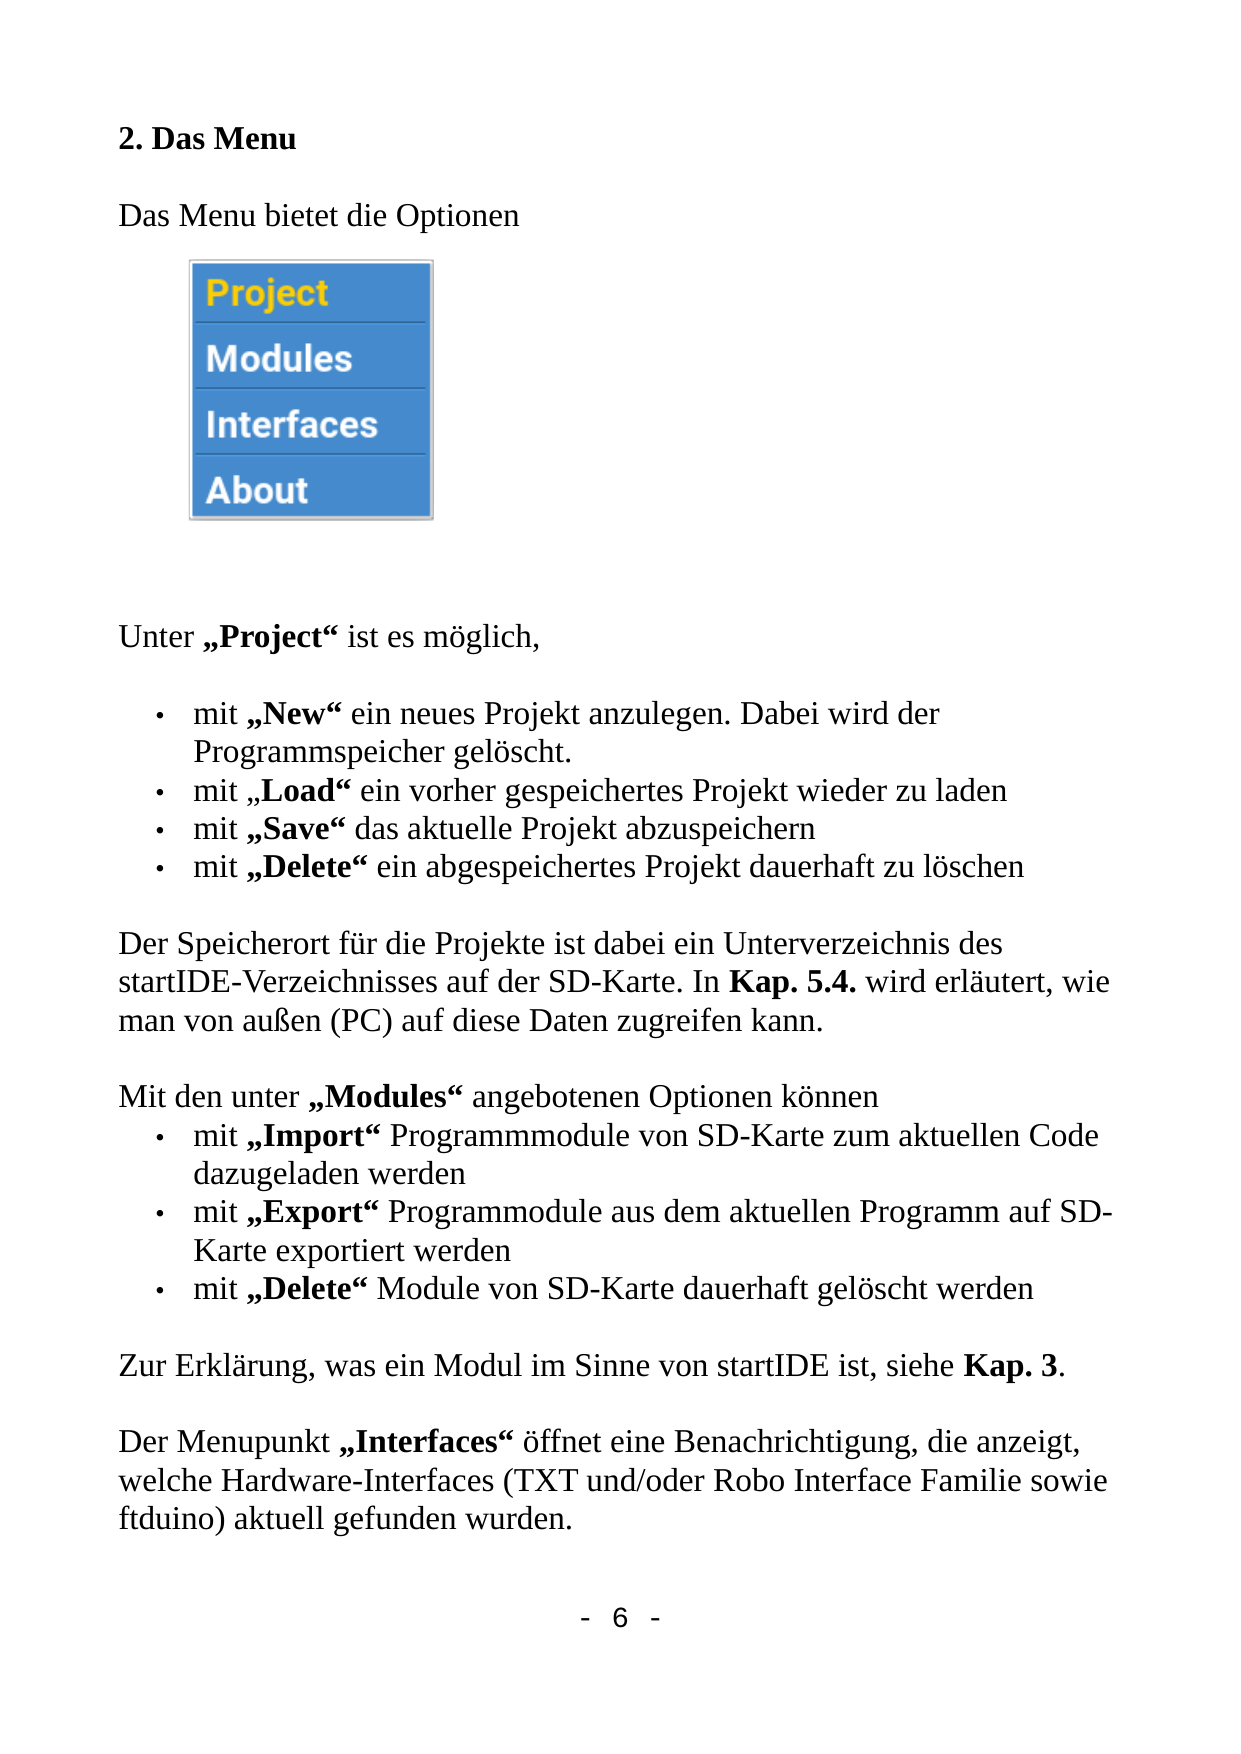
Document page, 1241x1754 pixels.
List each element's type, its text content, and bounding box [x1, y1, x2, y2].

text Der Menupunkt „Interfaces“ öffnet eine Benachrichtigung, die anzeigt, welche Hardware-Interfaces (TXT und/oder Robo Interface Familie sowie ftduino) aktuell gefunden wurden. [118, 1421, 1122, 1536]
list mit „Save“ das aktuelle Projekt abzuspeichern [156, 808, 1122, 846]
text Unter „Project“ ist es möglich, [118, 616, 1122, 655]
list mit „Delete“ ein abgespeichertes Projekt dauerhaft zu löschen [156, 846, 1122, 885]
text Das Menu bietet die Optionen [118, 195, 1122, 233]
picture [188, 259, 434, 521]
list mit „Export“ Programmodule aus dem aktuellen Programm auf SD-Karte exportiert werden [156, 1191, 1122, 1268]
text 2. Das Menu [118, 118, 1122, 156]
text Der Speicherort für die Projekte ist dabei ein Unterverzeichnis des startIDE-Verzeichnisses auf der SD-Karte. In Kap. 5.4. wird erläutert, wie man von außen (PC) auf diese Daten zugreifen kann. [118, 923, 1122, 1038]
list mit „Import“ Programmmodule von SD-Karte zum aktuellen Code dazugeladen werden [156, 1115, 1122, 1191]
list mit „Delete“ Module von SD-Karte dauerhaft gelöscht werden [156, 1268, 1122, 1306]
text Zur Erklärung, was ein Modul im Sinne von startIDE ist, siehe Kap. 3. [118, 1345, 1122, 1383]
text Mit den unter „Modules“ angebotenen Optionen können [118, 1076, 1122, 1115]
list mit „New“ ein neues Projekt anzulegen. Dabei wird der Programmspeicher gelöscht. [156, 693, 1122, 770]
list mit „Load“ ein vorher gespeichertes Projekt wieder zu laden [156, 770, 1122, 808]
